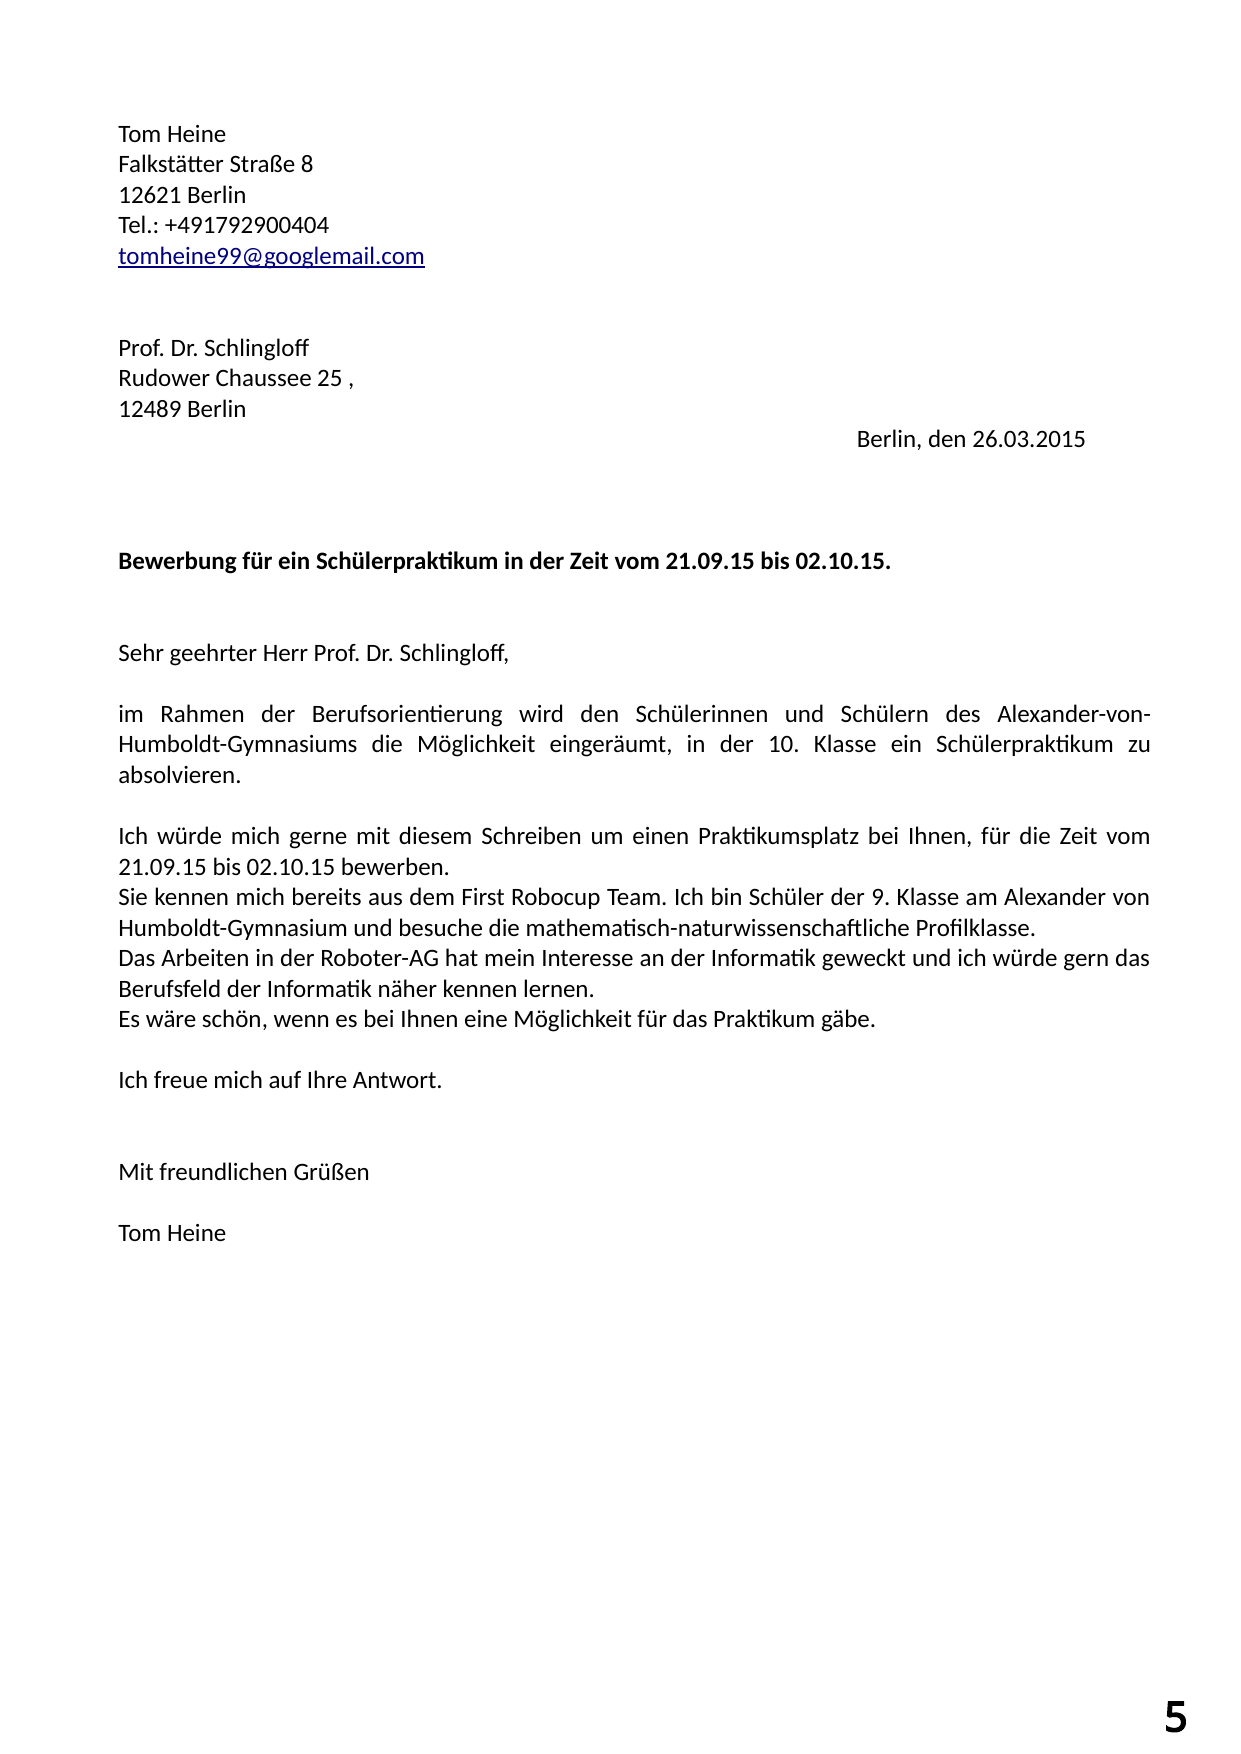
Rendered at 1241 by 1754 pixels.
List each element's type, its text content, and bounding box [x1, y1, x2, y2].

text Prof. Dr. Schlingloff [118, 332, 1152, 362]
text Bewerbung für ein Schülerpraktikum in der Zeit vom 21.09.15 bis 02.10.15. [118, 545, 1152, 576]
text Ich würde mich gerne mit diesem Schreiben um einen Praktikumsplatz bei Ihnen, für die Zeit vom 21.09.15 bis 02.10.15 bewerben. [118, 820, 1152, 881]
text Sehr geehrter Herr Prof. Dr. Schlingloff, [118, 637, 1152, 667]
text Das Arbeiten in der Roboter-AG hat mein Interesse an der Informatik geweckt und ich würde gern das Berufsfeld der Informatik näher kennen lernen. [118, 942, 1152, 1003]
text Ich freue mich auf Ihre Antwort. [118, 1064, 1152, 1095]
text Falkstätter Straße 8 [118, 149, 1152, 179]
text 12621 Berlin [118, 179, 1152, 210]
text Sie kennen mich bereits aus dem First Robocup Team. Ich bin Schüler der 9. Klasse am Alexander von Humboldt-Gymnasium und besuche die mathematisch-naturwissenschaftliche Profilklasse. [118, 881, 1152, 942]
text Rudower Chaussee 25 , [118, 362, 1152, 393]
text Tel.: +491792900404 [118, 210, 1152, 240]
text 12489 Berlin [118, 393, 1152, 423]
text Tom Heine [118, 118, 1152, 149]
text Tom Heine [118, 1217, 1152, 1247]
text tomheine99@googlemail.com [118, 240, 1152, 271]
text Es wäre schön, wenn es bei Ihnen eine Möglichkeit für das Praktikum gäbe. [118, 1003, 1152, 1034]
text Berlin, den 26.03.2015 [118, 423, 1152, 454]
text im Rahmen der Berufsorientierung wird den Schülerinnen und Schülern des Alexander-von-Humboldt-Gymnasiums die Möglichkeit eingeräumt, in der 10. Klasse ein Schülerpraktikum zu absolvieren. [118, 698, 1152, 789]
text Mit freundlichen Grüßen [118, 1156, 1152, 1186]
